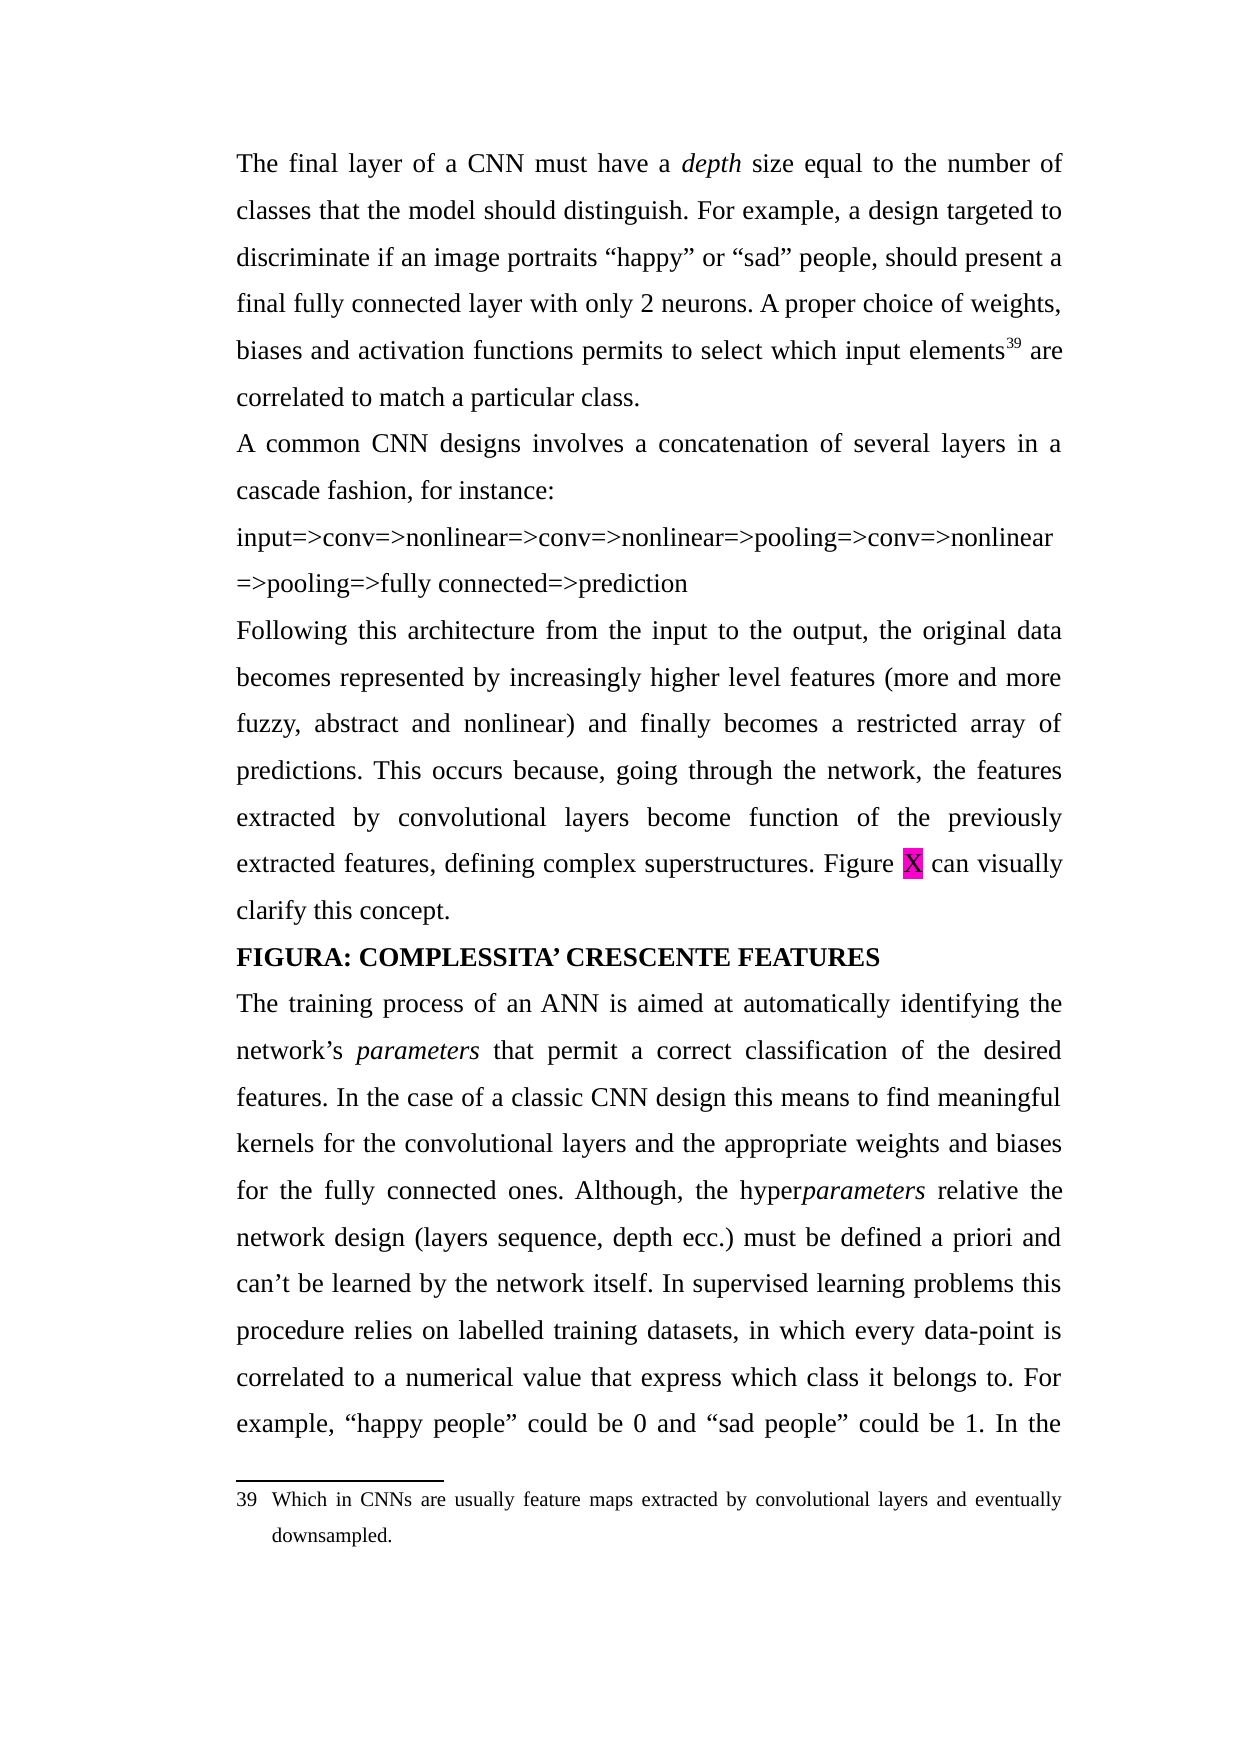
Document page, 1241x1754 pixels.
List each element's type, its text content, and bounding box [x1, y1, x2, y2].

text The training process of an ANN is aimed at automatically identifying the network’s parameters that permit a correct classification of the desired features. In the case of a classic CNN design this means to find meaningful kernels for the convolutional layers and the appropriate weights and biases for the fully connected ones. Although, the hyperparameters relative the network design (layers sequence, depth ecc.) must be defined a priori and can’t be learned by the network itself. In supervised learning problems this procedure relies on labelled training datasets, in which every data-point is correlated to a numerical value that express which class it belongs to. For example, “happy people” could be 0 and “sad people” could be 1. In the [236, 988, 1063, 1439]
text Which in CNNs are usually feature maps extracted by convolutional layers and eventually downsampled. [236, 1487, 1063, 1547]
text Following this architecture from the input to the output, the original data becomes represented by increasingly higher level features (more and more fuzzy, abstract and nonlinear) and finally becomes a restricted array of predictions. This occurs because, going through the network, the features extracted by convolutional layers become function of the previously extracted features, defining complex superstructures. Figure X can visually clarify this concept. [236, 614, 1063, 925]
text FIGURA: COMPLESSITA’ CRESCENTE FEATURES [236, 941, 1063, 972]
text A common CNN designs involves a concatenation of several layers in a cascade fashion, for instance: [236, 428, 1063, 505]
text The final layer of a CNN must have a depth size equal to the number of classes that the model should distinguish. For example, a design targeted to discriminate if an image portraits “happy” or “sad” people, should present a final fully connected layer with only 2 neurons. A proper choice of weights, biases and activation functions permits to select which input elements are correlated to match a particular class. [236, 148, 1063, 412]
text input=>conv=>nonlinear=>conv=>nonlinear=>pooling=>conv=>nonlinear=>pooling=>fully connected=>prediction [236, 521, 1063, 599]
